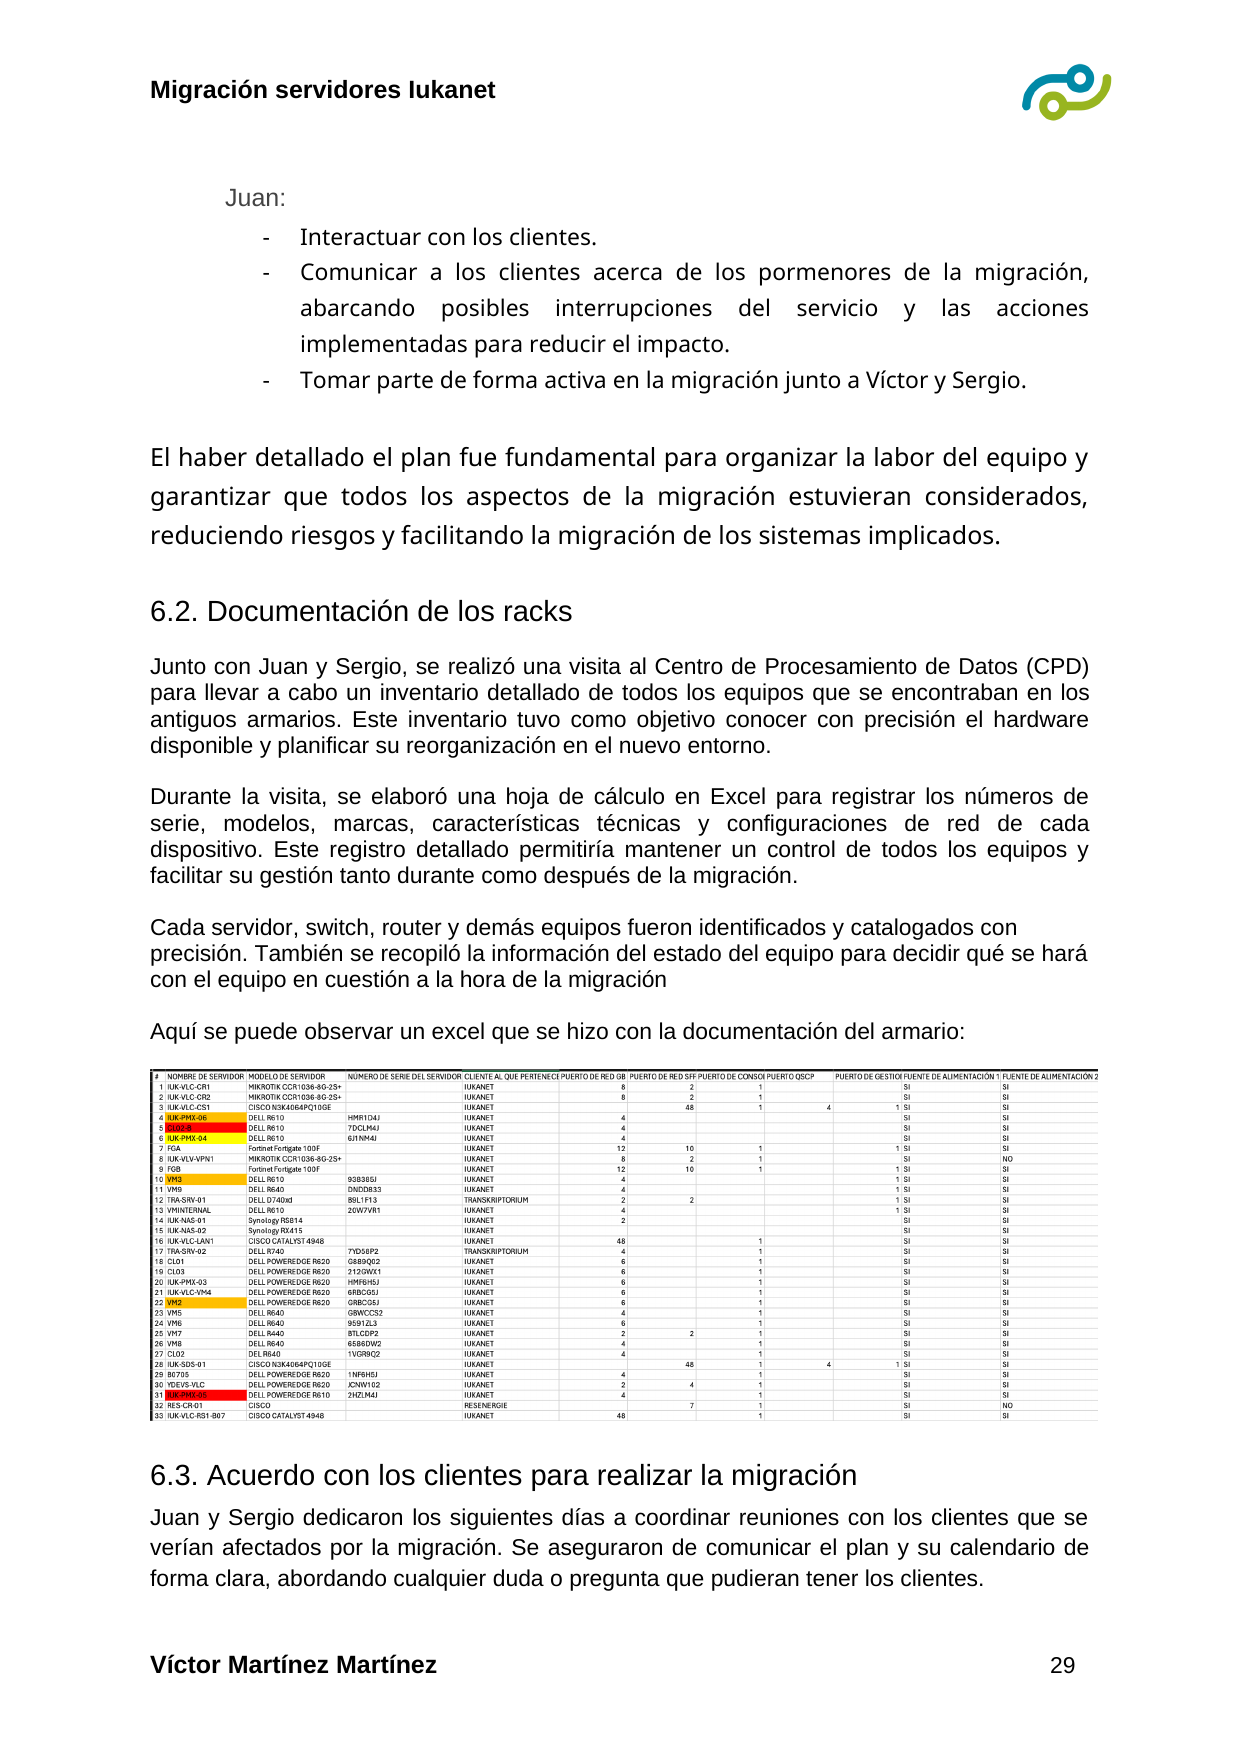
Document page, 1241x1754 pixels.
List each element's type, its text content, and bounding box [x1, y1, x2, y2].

list Comunicar a los clientes acerca de los pormenores de la migración, abarcando posibles interrupciones del servicio y las acciones implementadas para reducir el impacto. [262, 256, 1090, 359]
picture [1018, 59, 1034, 122]
text Juan y Sergio dedicaron los siguientes días a coordinar reuniones con los clientes que se verían afectados por la migración. Se aseguraron de comunicar el plan y su calendario de forma clara, abordando cualquier duda o pregunta que pudieran tener los clientes. [150, 1504, 1090, 1591]
text El haber detallado el plan fue fundamental para organizar la labor del equipo y garantizar que todos los aspectos de la migración estuvieran considerados, reduciendo riesgos y facilitando la migración de los sistemas implicados. [150, 439, 1090, 552]
subtitle Juan: [150, 183, 1090, 212]
list Interactuar con los clientes. [262, 220, 1090, 252]
picture [150, 1069, 1098, 1421]
list Tomar parte de forma activa en la migración junto a Víctor y Sergio. [262, 364, 1090, 395]
subtitle 6.3. Acuerdo con los clientes para realizar la migración [150, 1458, 1090, 1492]
text Cada servidor, switch, router y demás equipos fueron identificados y catalogados con precisión. También se recopiló la información del estado del equipo para decidir qué se hará con el equipo en cuestión a la hora de la migración [150, 914, 1090, 993]
subtitle 6.2. Documentación de los racks [150, 594, 1090, 628]
text Junto con Juan y Sergio, se realizó una visita al Centro de Procesamiento de Datos (CPD) para llevar a cabo un inventario detallado de todos los equipos que se encontraban en los antiguos armarios. Este inventario tuvo como objetivo conocer con precisión el hardware disponible y planificar su reorganización en el nuevo entorno. [150, 653, 1090, 758]
text Aquí se puede observar un excel que se hizo con la documentación del armario: [150, 1018, 1090, 1044]
text Durante la visita, se elaboró una hoja de cálculo en Excel para registrar los números de serie, modelos, marcas, características técnicas y configuraciones de red de cada dispositivo. Este registro detallado permitiría mantener un control de todos los equipos y facilitar su gestión tanto durante como después de la migración. [150, 783, 1090, 889]
